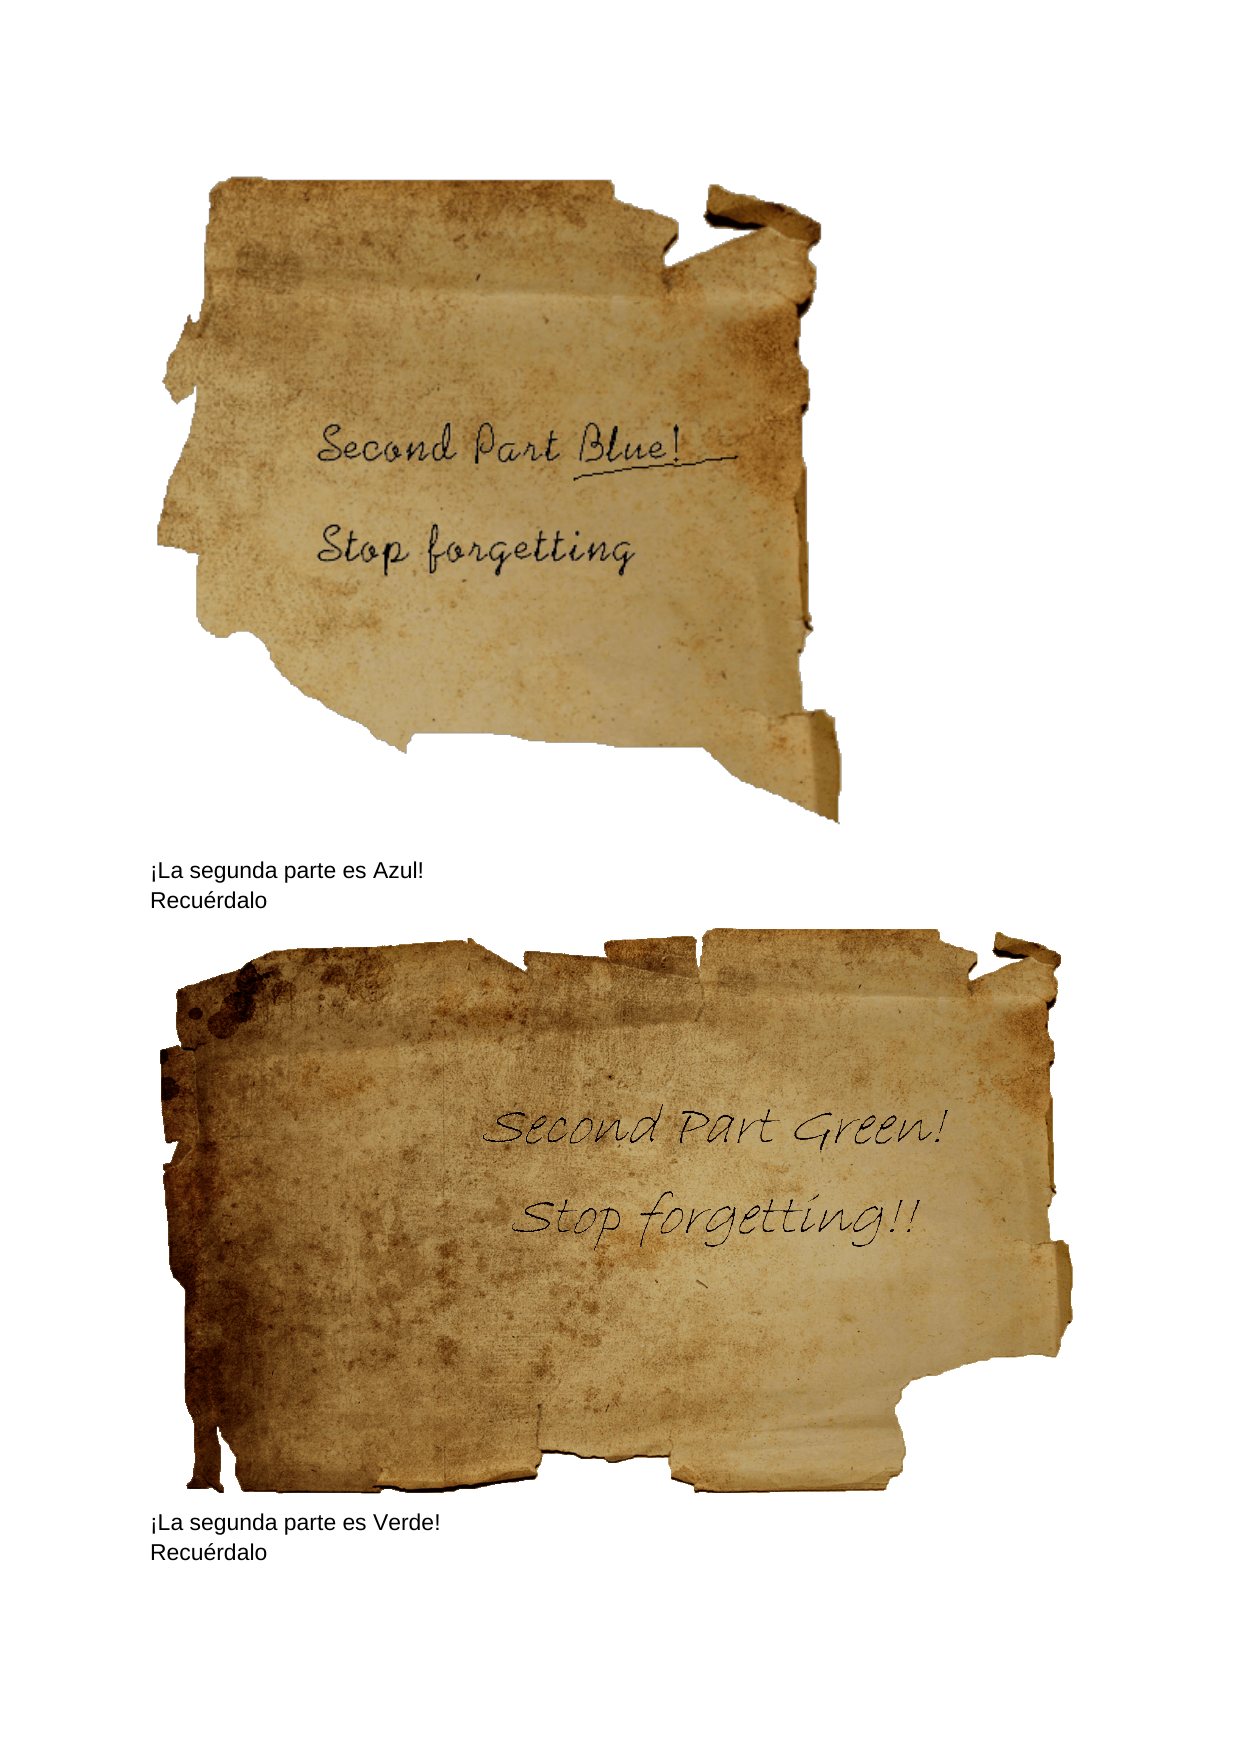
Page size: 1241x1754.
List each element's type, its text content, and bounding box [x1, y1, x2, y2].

picture [150, 150, 854, 854]
text Recuérdalo [150, 1539, 1090, 1565]
picture [150, 917, 1091, 1505]
text ¡La segunda parte es Azul! [150, 857, 1090, 883]
text Recuérdalo [150, 887, 1090, 913]
text ¡La segunda parte es Verde! [150, 1509, 1090, 1535]
